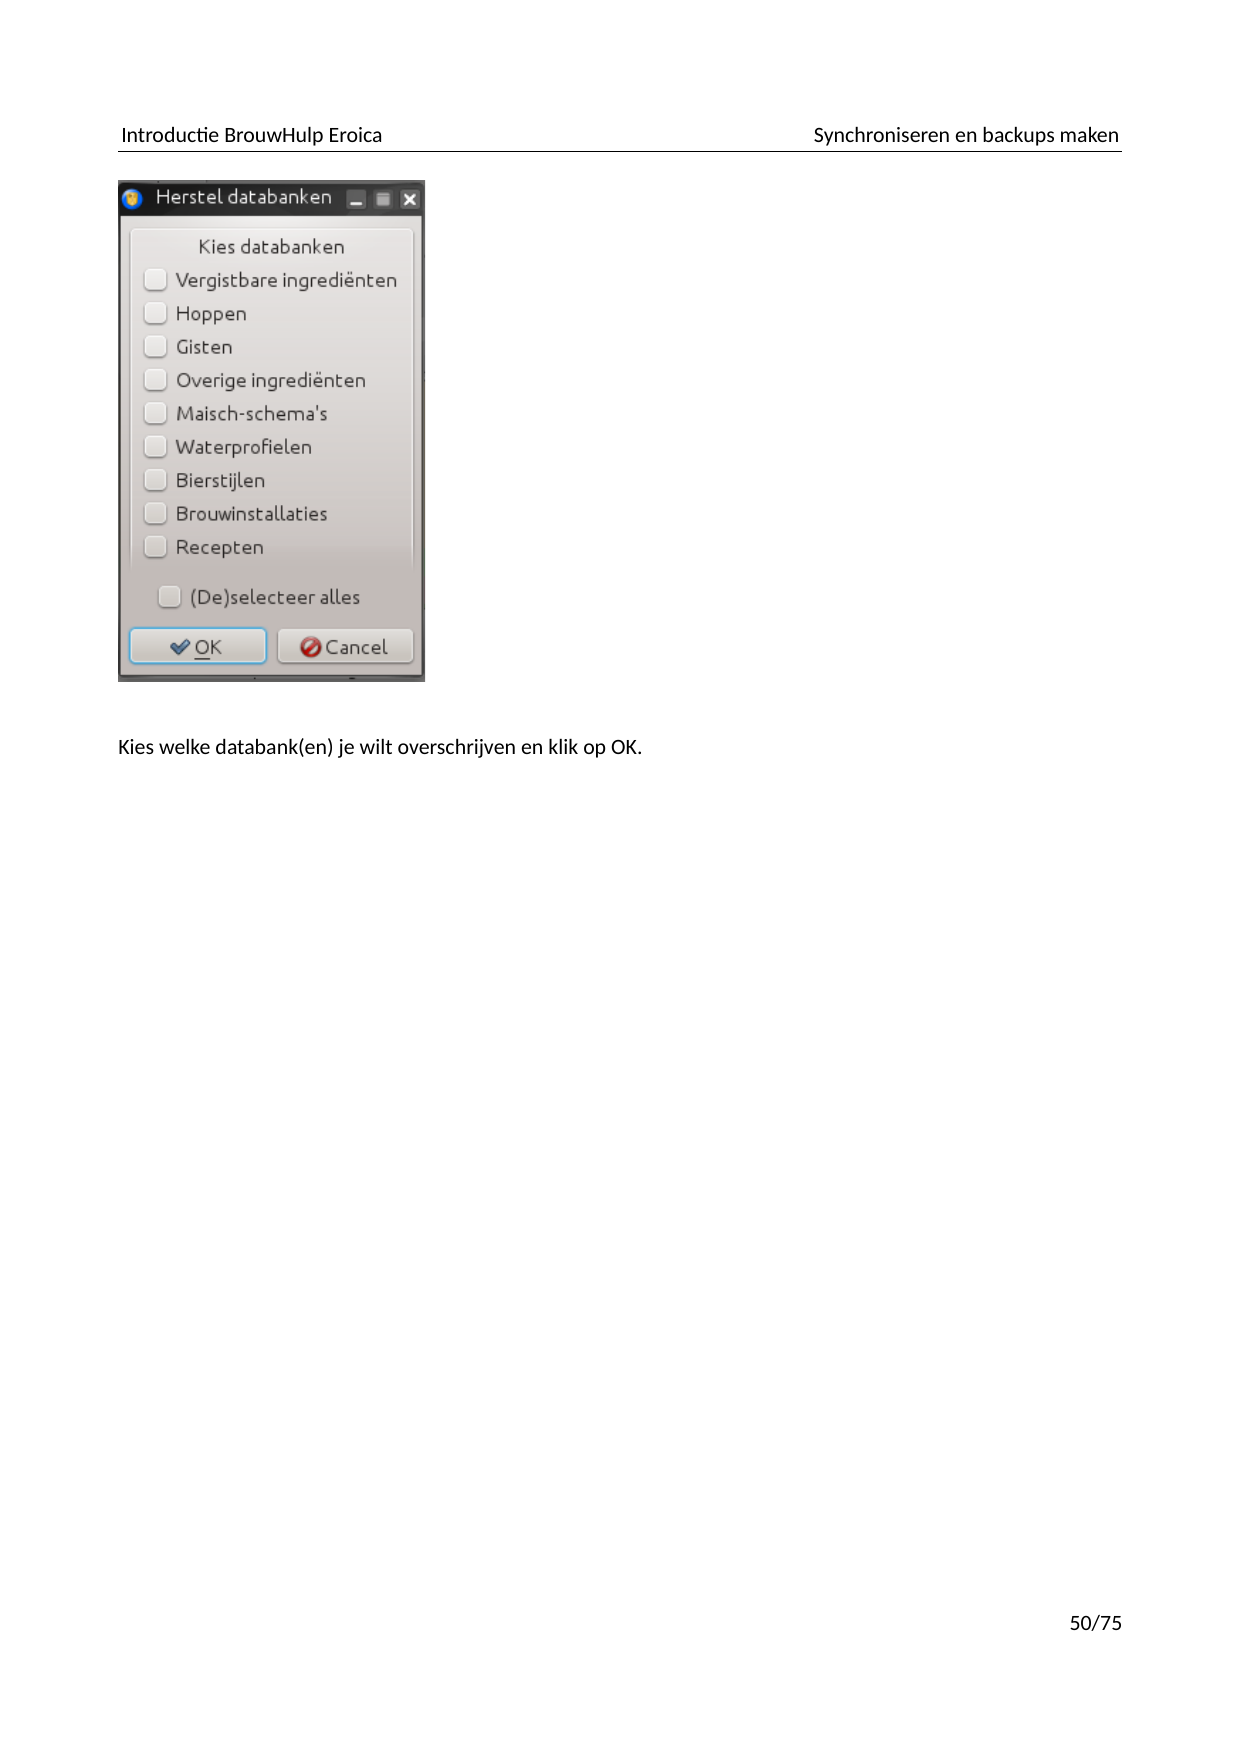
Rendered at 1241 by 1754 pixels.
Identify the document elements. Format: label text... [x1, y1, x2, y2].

text Kies welke databank(en) je wilt overschrijven en klik op OK. [118, 733, 1122, 760]
picture [118, 180, 426, 682]
